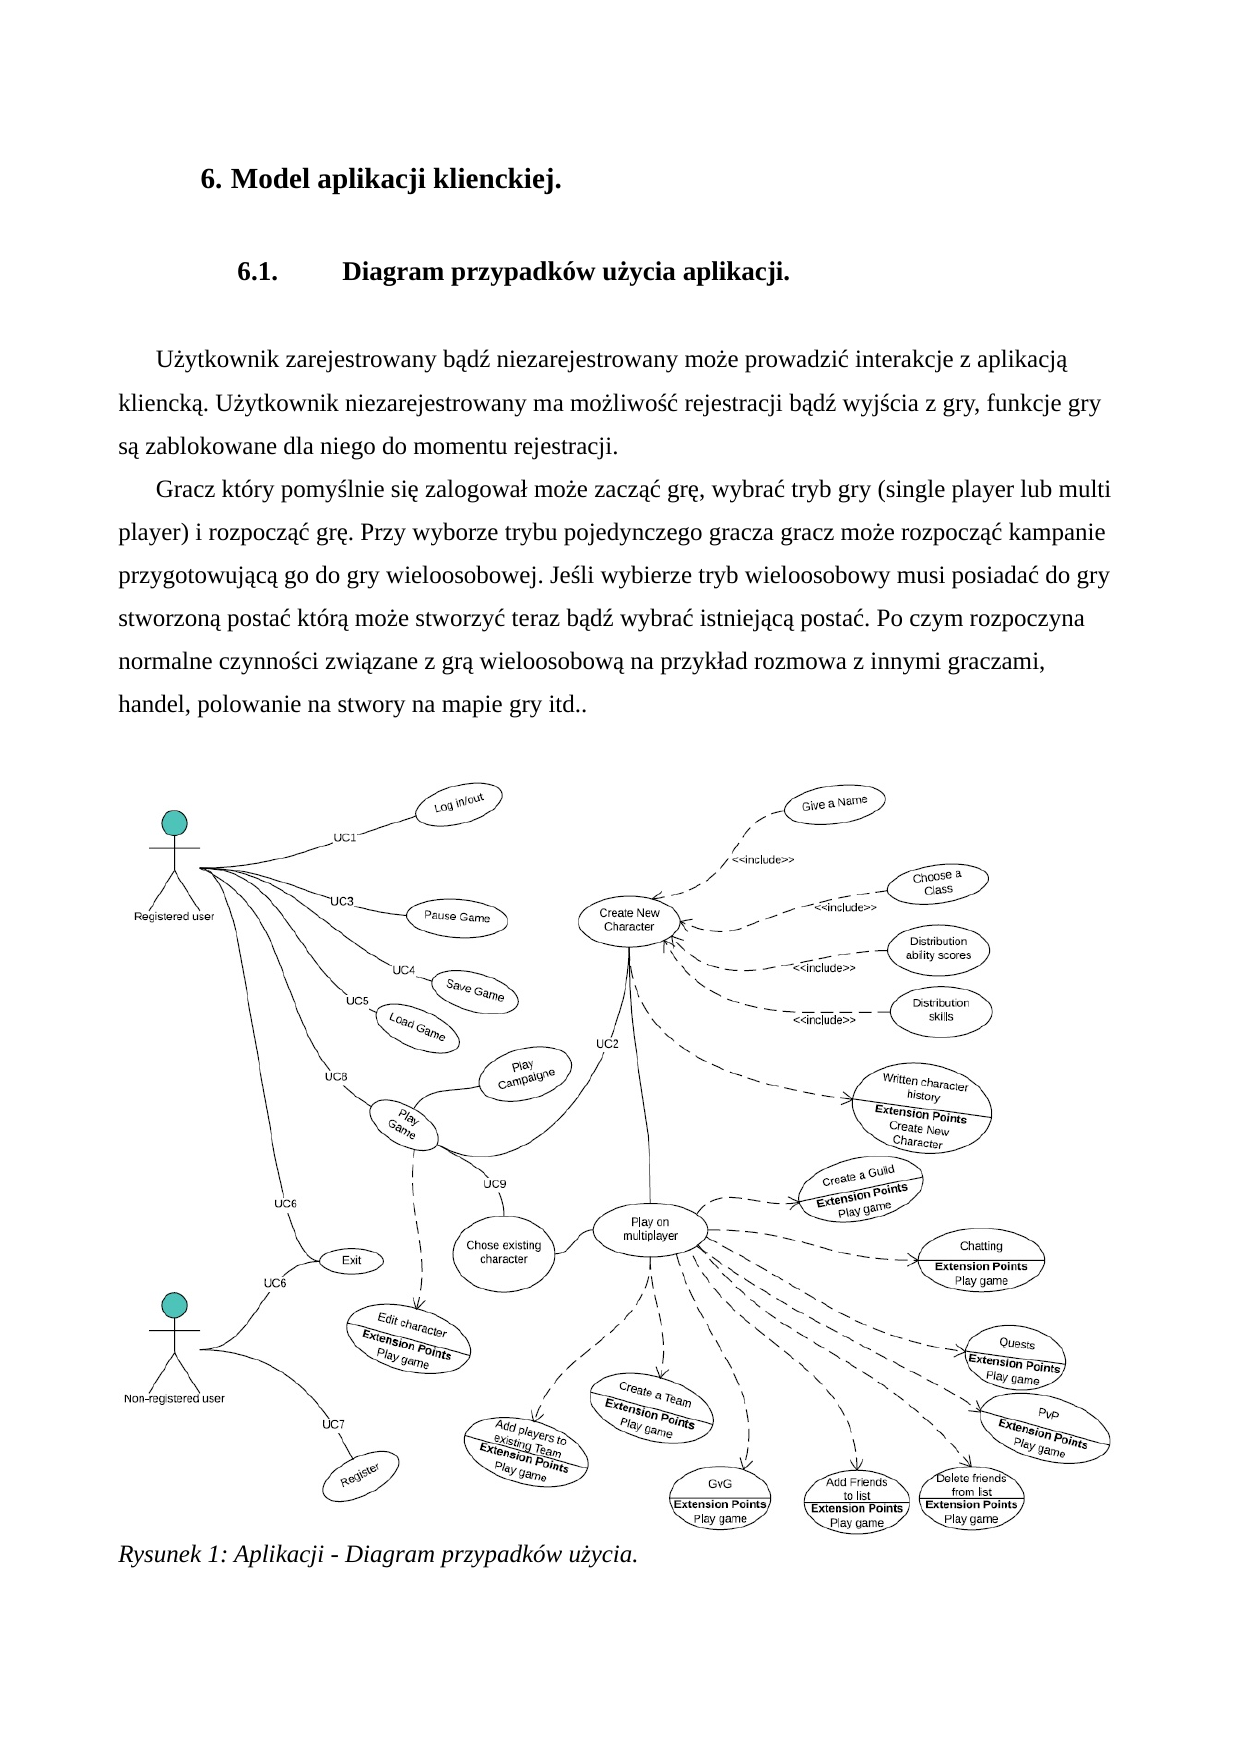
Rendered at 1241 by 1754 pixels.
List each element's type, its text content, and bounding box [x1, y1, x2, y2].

list Diagram przypadków użycia aplikacji. [231, 255, 1122, 286]
text Gracz który pomyślnie się zalogował może zacząć grę, wybrać tryb gry (single player lub multi player) i rozpocząć grę. Przy wyborze trybu pojedynczego gracza gracz może rozpocząć kampanie przygotowującą go do gry wieloosobowej. Jeśli wybierze tryb wieloosobowy musi posiadać do gry stworzoną postać którą może stworzyć teraz bądź wybrać istniejącą postać. Po czym rozpoczyna normalne czynności związane z grą wieloosobową na przykład rozmowa z innymi graczami, handel, polowanie na stwory na mapie gry itd.. [118, 474, 1122, 718]
picture [118, 775, 1122, 1539]
text Rysunek 1: Aplikacji - Diagram przypadków użycia. [118, 1539, 1122, 1567]
list Model aplikacji klienckiej. [193, 161, 1122, 195]
text Użytkownik zarejestrowany bądź niezarejestrowany może prowadzić interakcje z aplikacją kliencką. Użytkownik niezarejestrowany ma możliwość rejestracji bądź wyjścia z gry, funkcje gry są zablokowane dla niego do momentu rejestracji. [118, 344, 1122, 459]
